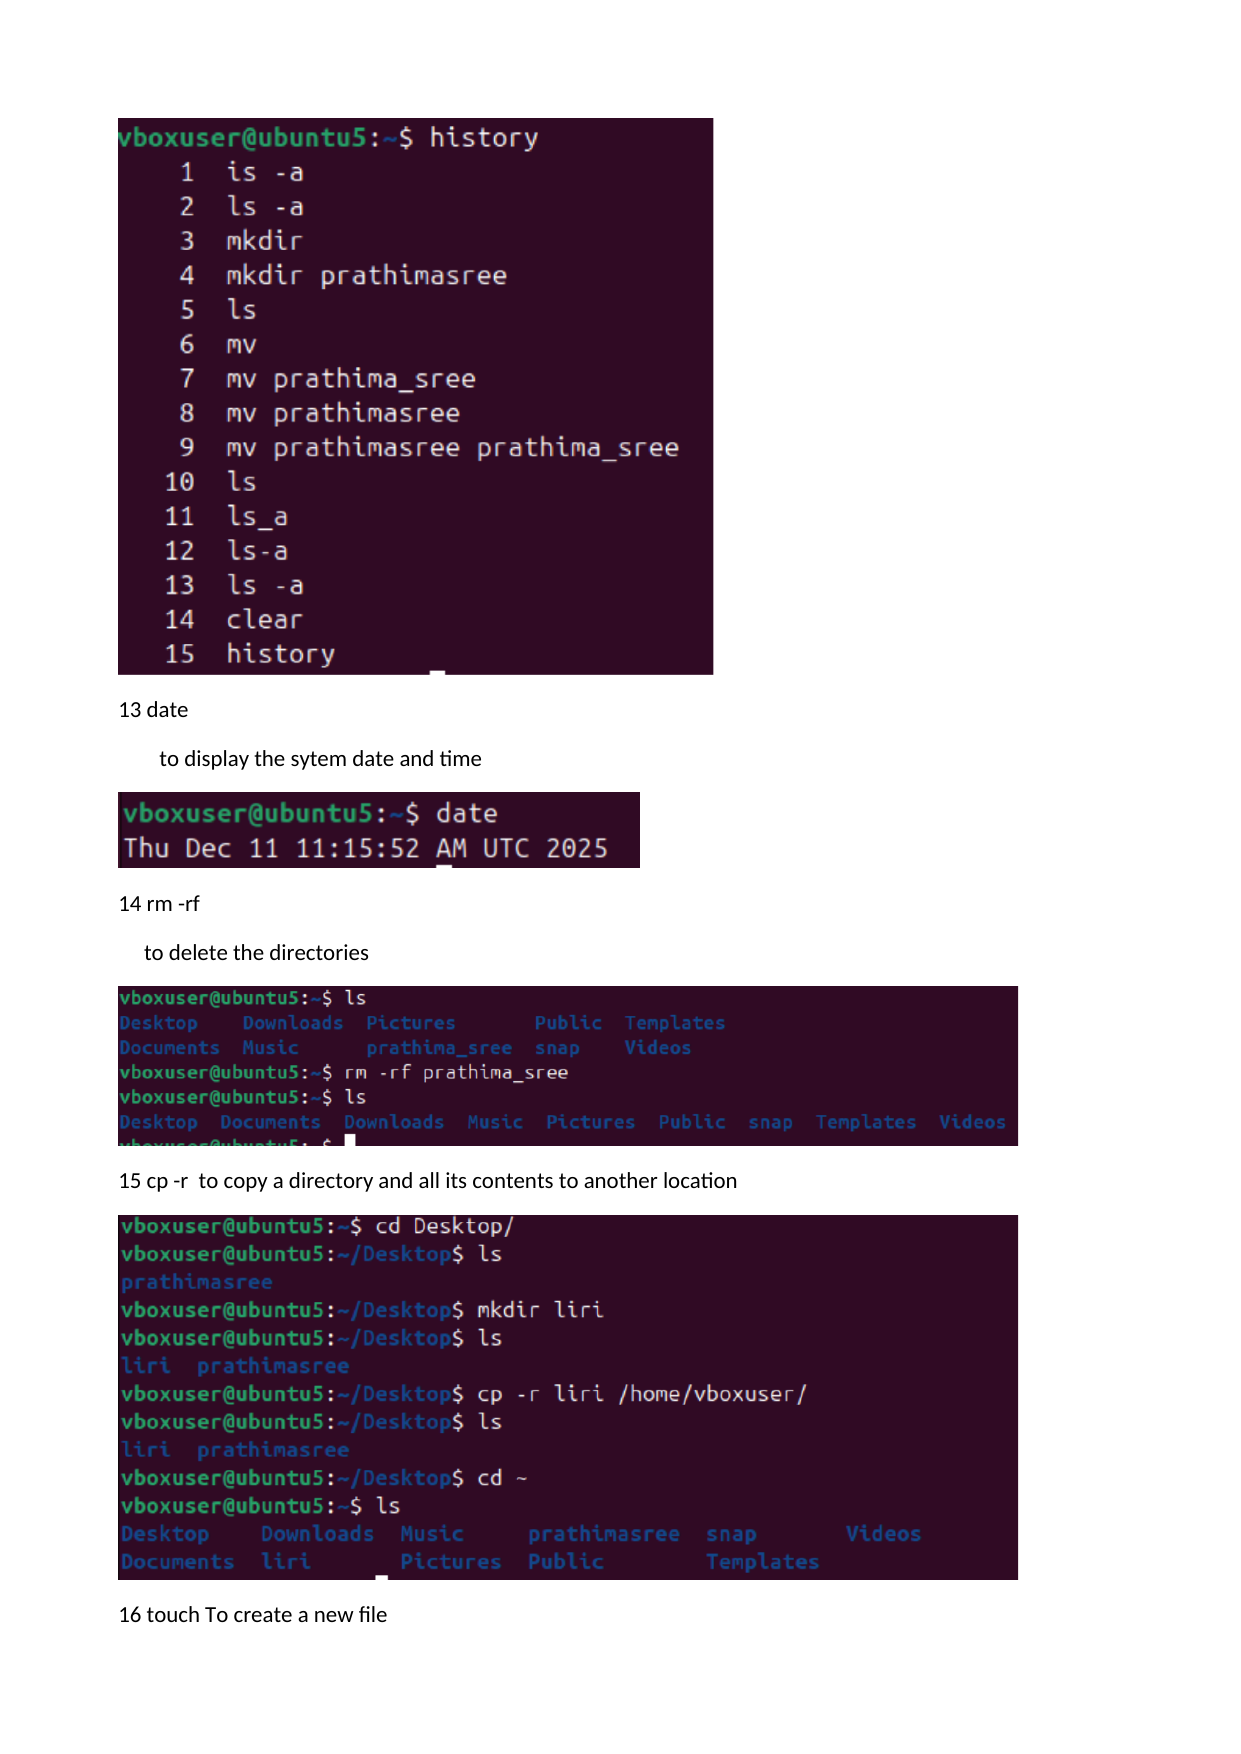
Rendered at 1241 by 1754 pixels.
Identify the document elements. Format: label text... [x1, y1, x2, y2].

text to delete the directories [118, 938, 1122, 966]
text to display the sytem date and time [118, 744, 1122, 772]
text 16 touch To create a new file [118, 1600, 1122, 1628]
text 15 cp -r to copy a directory and all its contents to another location [118, 1167, 1122, 1195]
text 13 date [118, 695, 1122, 723]
text 14 rm -rf [118, 889, 1122, 917]
